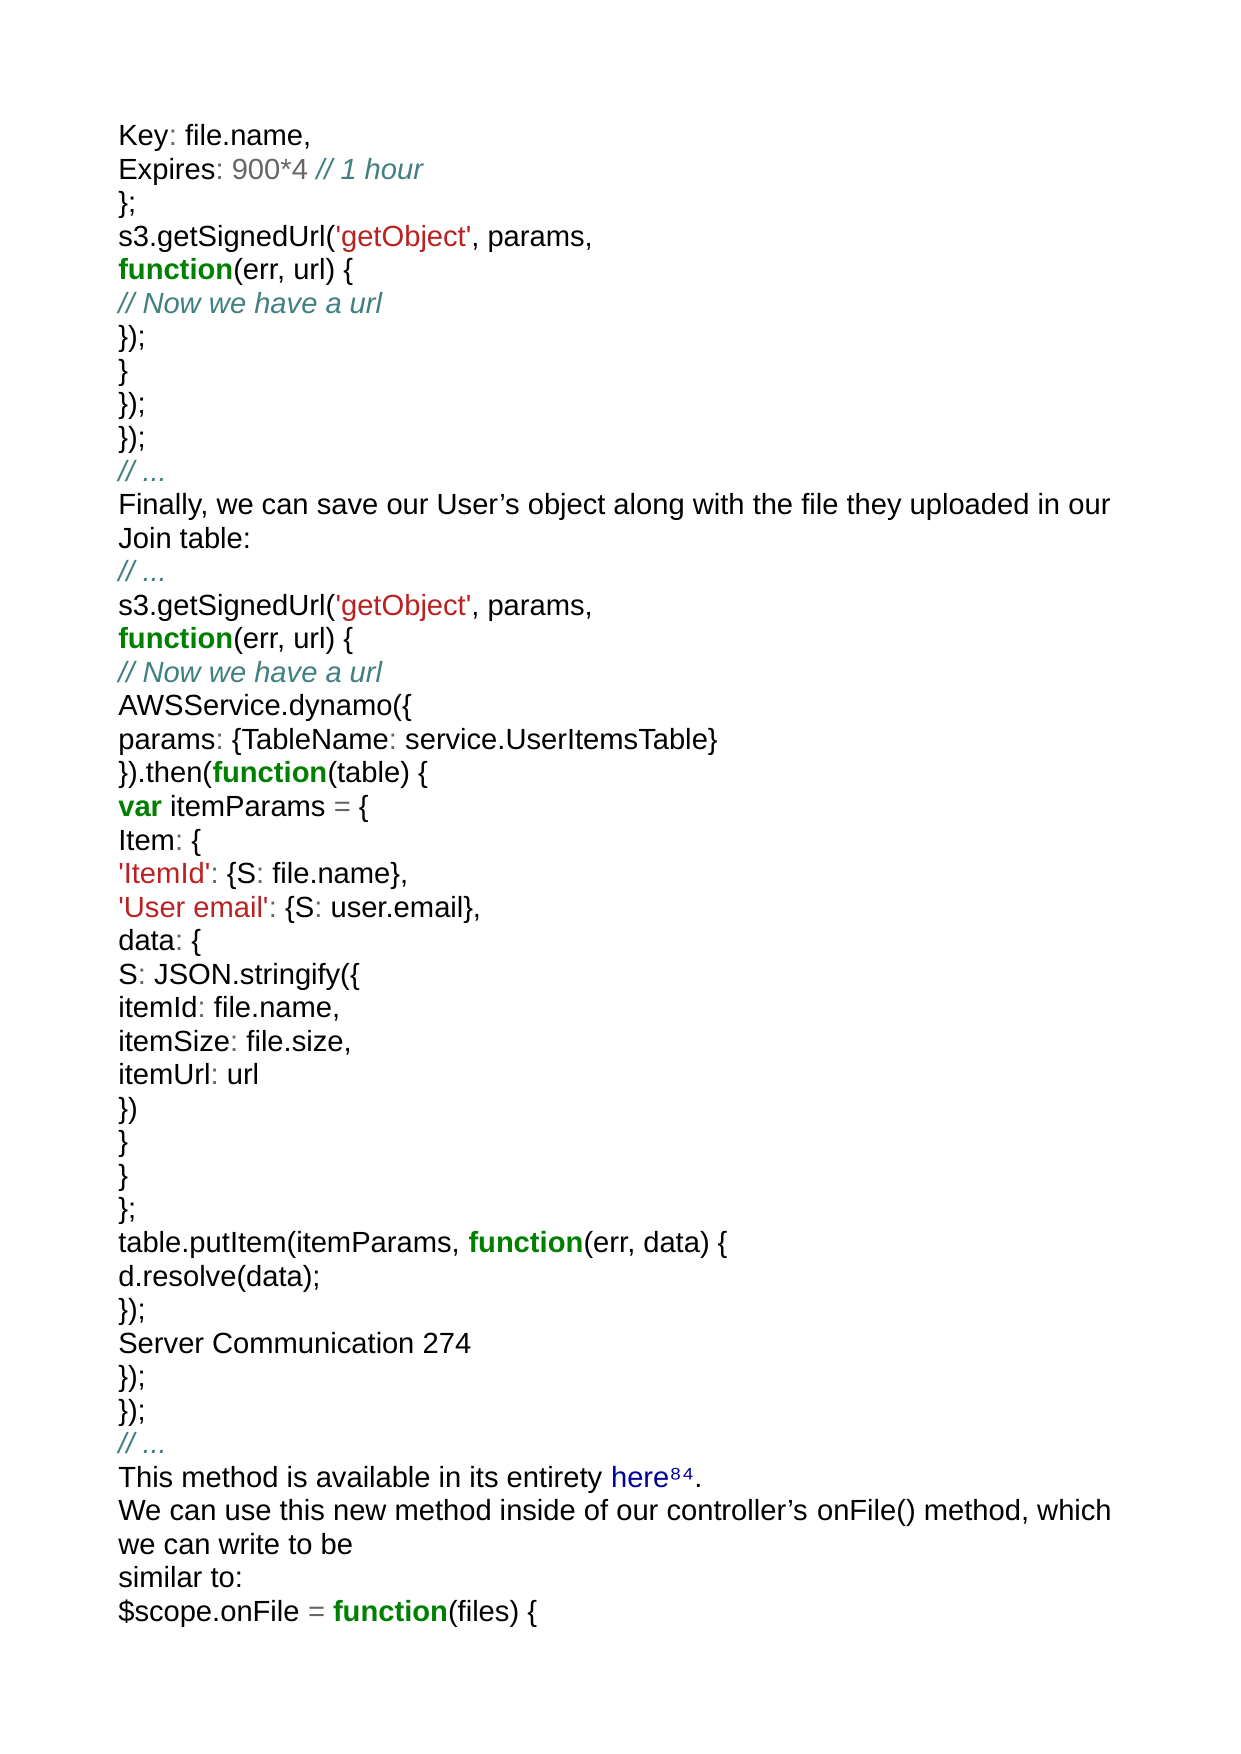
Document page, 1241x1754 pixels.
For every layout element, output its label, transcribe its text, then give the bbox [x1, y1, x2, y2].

text Key: file.name, [118, 118, 1122, 152]
text We can use this new method inside of our controller’s onFile() method, which we can write to be [118, 1493, 1122, 1560]
text var itemParams = { [118, 789, 1122, 822]
text Server Communication 274 [118, 1326, 1122, 1359]
text Finally, we can save our User’s object along with the file they uploaded in our Join table: [118, 487, 1122, 554]
text itemSize: file.size, [118, 1024, 1122, 1057]
text }); [118, 420, 1122, 453]
text d.resolve(data); [118, 1258, 1122, 1292]
text }) [118, 1091, 1122, 1124]
text function(err, url) { [118, 252, 1122, 286]
text data: { [118, 923, 1122, 957]
text } [118, 1124, 1122, 1158]
text s3.getSignedUrl('getObject', params, [118, 588, 1122, 621]
text 'User email': {S: user.email}, [118, 889, 1122, 923]
text AWSService.dynamo({ [118, 688, 1122, 722]
text Item: { [118, 822, 1122, 856]
text }; [118, 185, 1122, 219]
text }).then(function(table) { [118, 755, 1122, 789]
text // ... [118, 1426, 1122, 1460]
text Expires: 900*4 // 1 hour [118, 152, 1122, 185]
text }); [118, 1393, 1122, 1426]
text 'ItemId': {S: file.name}, [118, 856, 1122, 889]
text } [118, 1158, 1122, 1191]
text }); [118, 386, 1122, 420]
text params: {TableName: service.UserItemsTable} [118, 722, 1122, 755]
text } [118, 353, 1122, 386]
text function(err, url) { [118, 621, 1122, 655]
text This method is available in its entirety here⁸⁴. [118, 1460, 1122, 1493]
text }); [118, 319, 1122, 353]
text itemId: file.name, [118, 990, 1122, 1024]
text itemUrl: url [118, 1057, 1122, 1091]
text // Now we have a url [118, 655, 1122, 688]
text }); [118, 1292, 1122, 1326]
text // ... [118, 554, 1122, 588]
text }); [118, 1359, 1122, 1393]
text // ... [118, 453, 1122, 487]
text S: JSON.stringify({ [118, 957, 1122, 990]
text table.putItem(itemParams, function(err, data) { [118, 1225, 1122, 1258]
text s3.getSignedUrl('getObject', params, [118, 219, 1122, 252]
text // Now we have a url [118, 286, 1122, 319]
text $scope.onFile = function(files) { [118, 1594, 1122, 1627]
text }; [118, 1191, 1122, 1225]
text similar to: [118, 1560, 1122, 1594]
